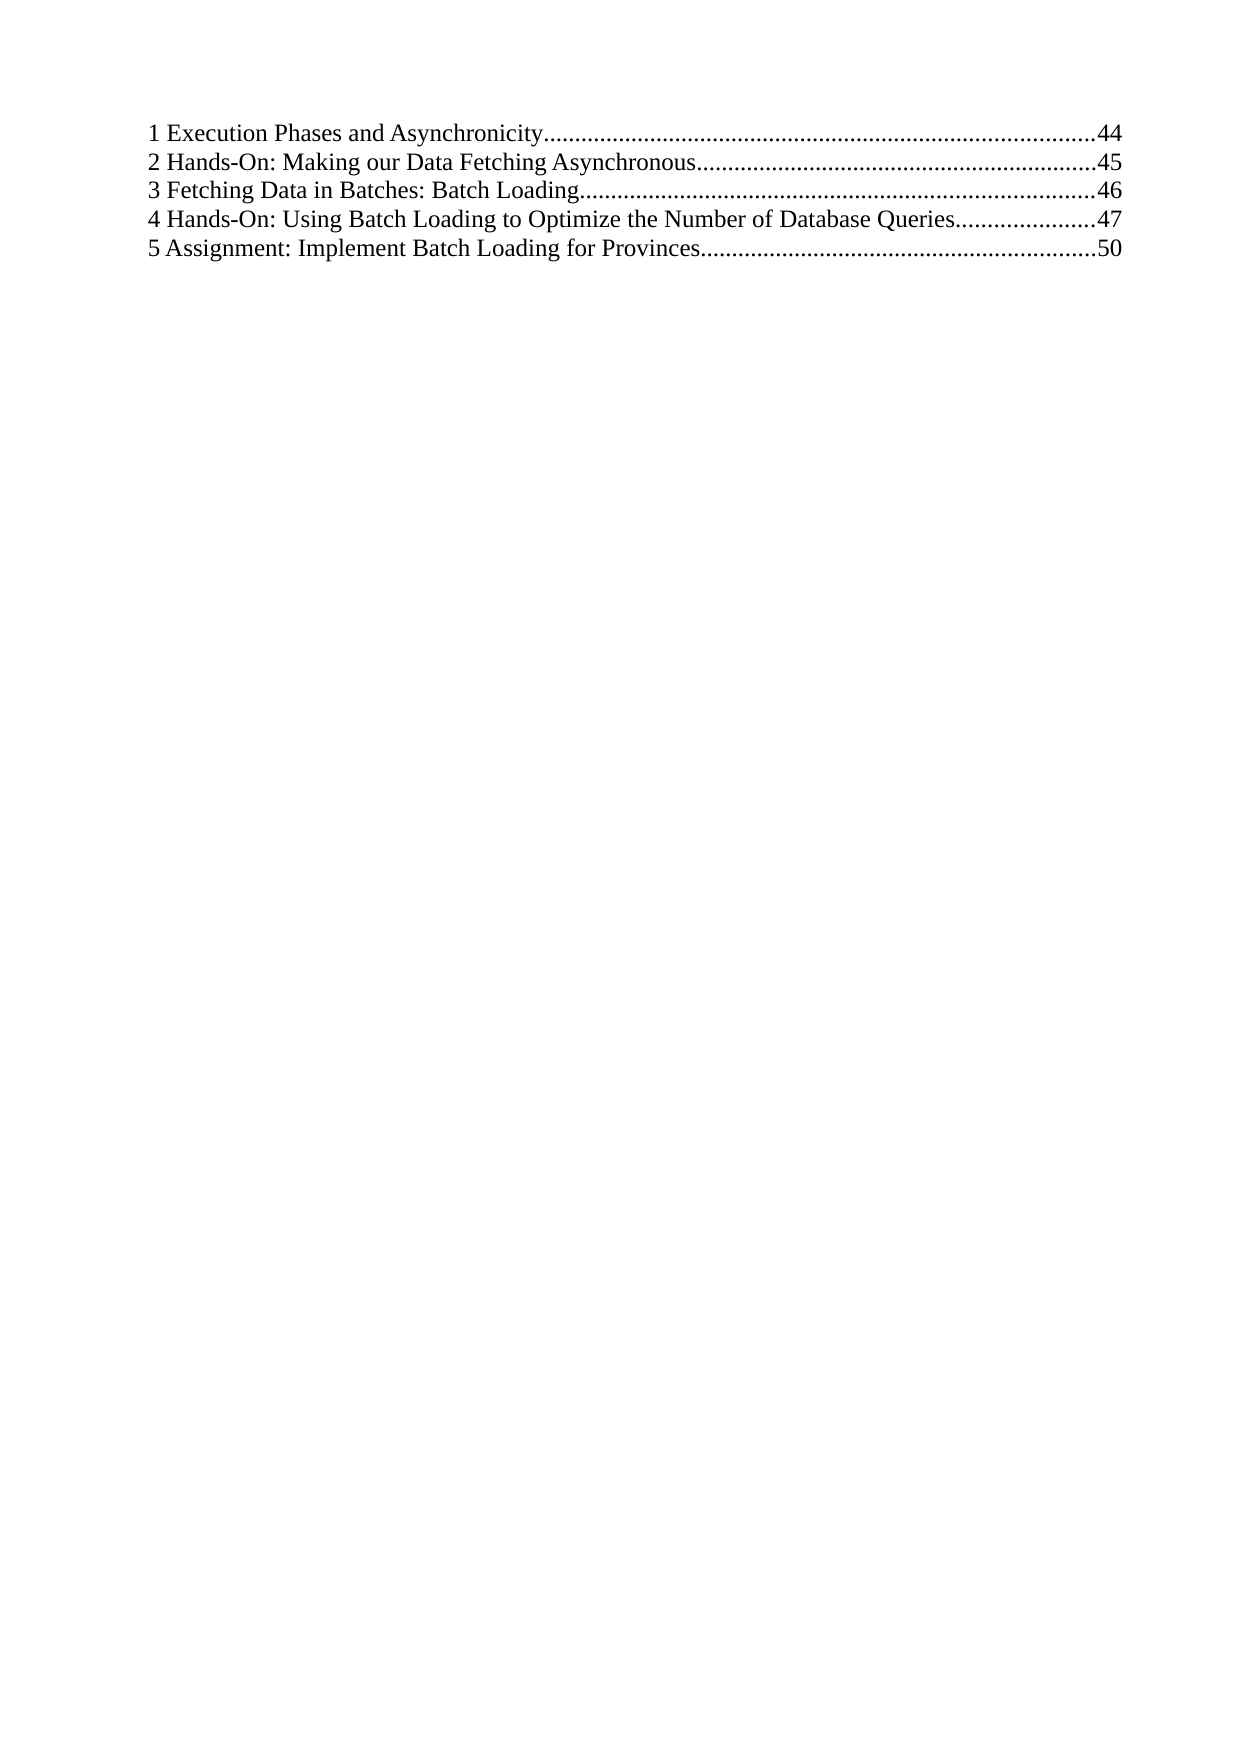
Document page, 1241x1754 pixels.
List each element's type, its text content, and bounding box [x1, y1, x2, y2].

text 4 Hands-On: Using Batch Loading to Optimize the Number of Database Queries 47 [148, 204, 1122, 233]
text 2 Hands-On: Making our Data Fetching Asynchronous 45 [148, 147, 1122, 176]
text 5 Assignment: Implement Batch Loading for Provinces 50 [148, 233, 1122, 262]
text 3 Fetching Data in Batches: Batch Loading 46 [148, 176, 1122, 204]
text 1 Execution Phases and Asynchronicity 44 [148, 118, 1122, 147]
